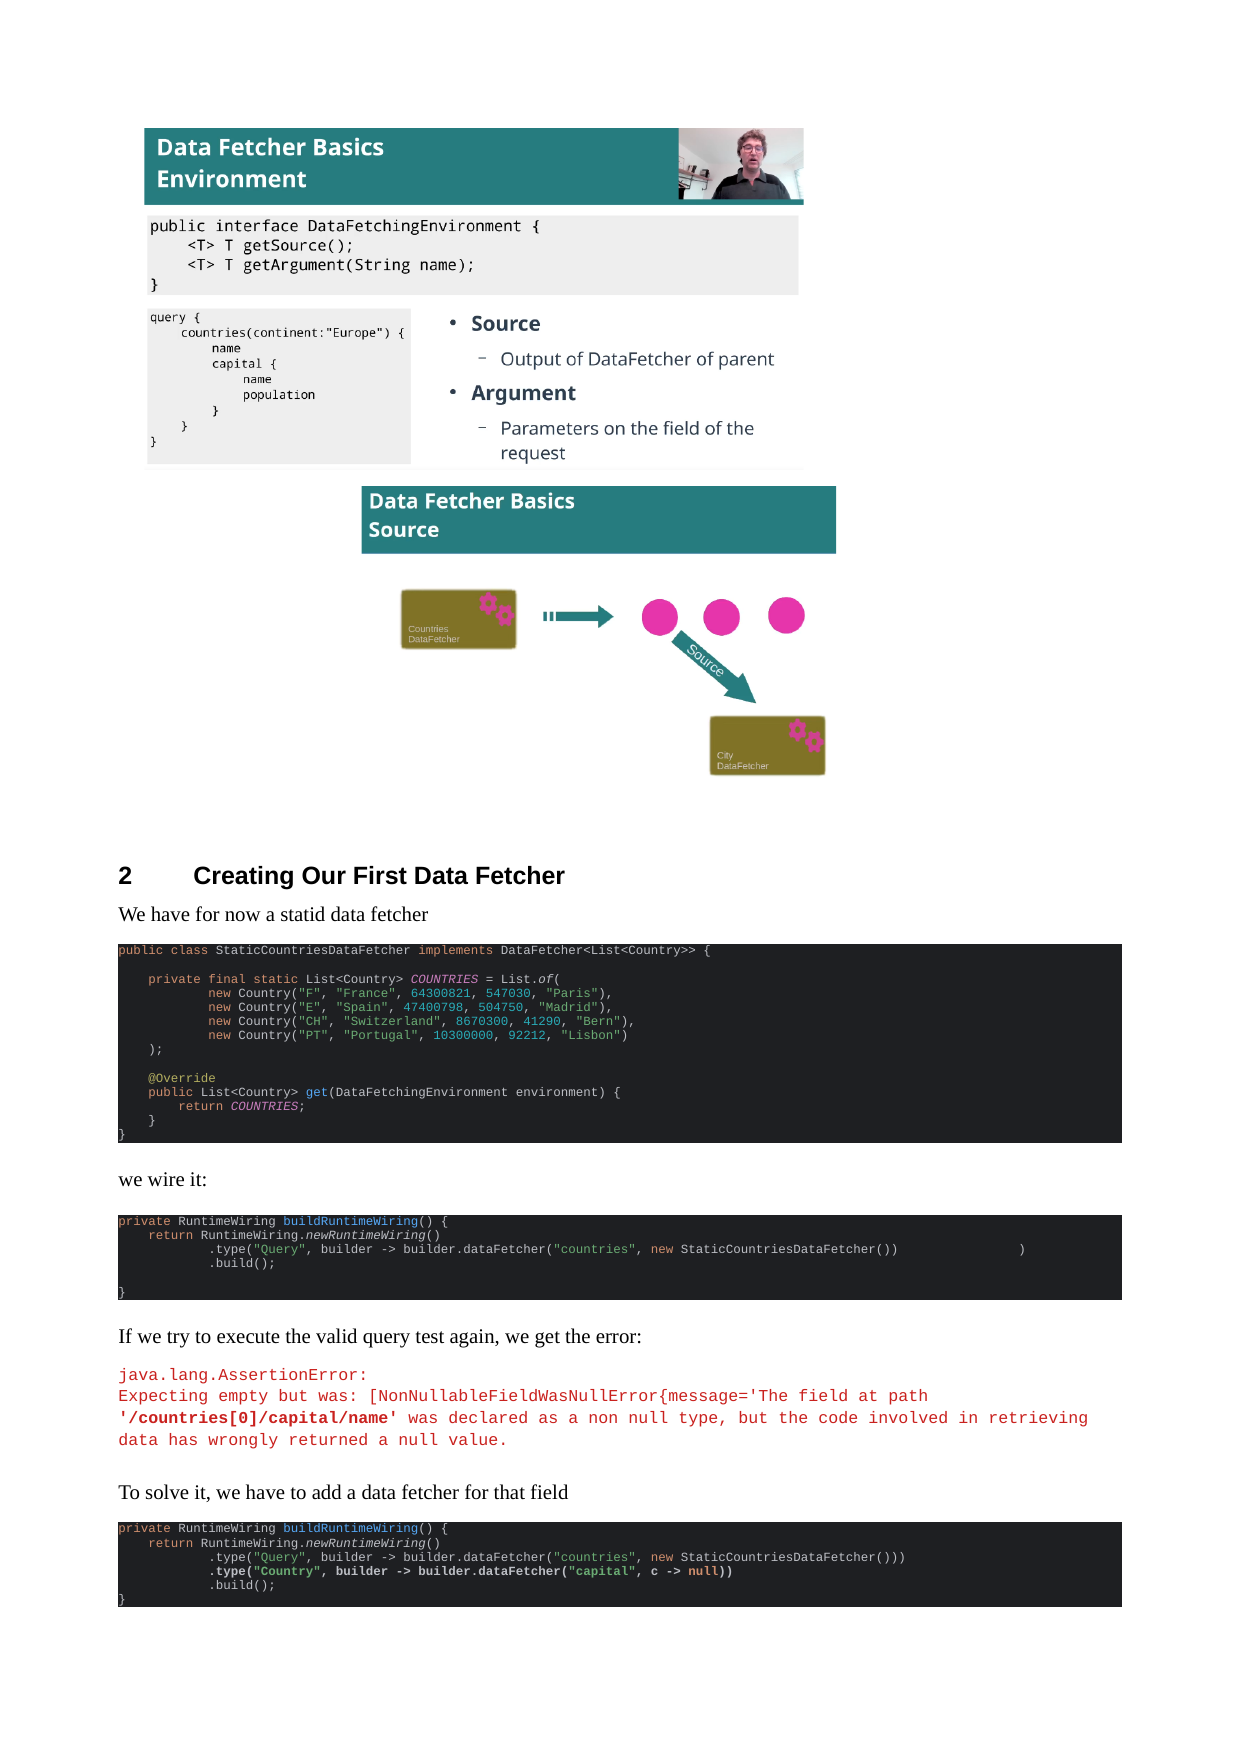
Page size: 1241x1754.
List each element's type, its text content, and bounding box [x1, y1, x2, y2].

text To solve it, we have to add a data fetcher for that field [118, 1480, 1122, 1504]
picture [144, 128, 804, 470]
text Expecting empty but was: [NonNullableFieldWasNullError{message='The field at path '/countries[0]/capital/name' was declared as a non null type, but the code involved in retrieving data has wrongly returned a null value. [118, 1388, 1122, 1450]
text If we try to execute the valid query test again, we get the error: [118, 1324, 1122, 1348]
text We have for now a statid data fetcher [118, 902, 1122, 926]
text java.lang.AssertionError: [118, 1366, 1122, 1385]
text private RuntimeWiring buildRuntimeWiring() { return RuntimeWiring.newRuntimeWiring() .type("Query", builder -> builder.dataFetcher("countries", new StaticCountriesDataFetcher())) .type("Country", builder -> builder.dataFetcher("capital", c -> null)) .build(); } [118, 1522, 1122, 1607]
text public class StaticCountriesDataFetcher implements DataFetcher<List<Country>> { private final static List<Country> COUNTRIES = List.of( new Country("F", "France", 64300821, 547030, "Paris"), new Country("E", "Spain", 47400798, 504750, "Madrid"), new Country("CH", "Switzerland", 8670300, 41290, "Bern"), new Country("PT", "Portugal", 10300000, 92212, "Lisbon") ); @Override public List<Country> get(DataFetchingEnvironment environment) { return COUNTRIES; } } [118, 944, 1122, 1143]
text we wire it: [118, 1167, 1122, 1191]
text private RuntimeWiring buildRuntimeWiring() { return RuntimeWiring.newRuntimeWiring() .type("Query", builder -> builder.dataFetcher("countries", new StaticCountriesDataFetcher()) ) .build(); } [118, 1215, 1122, 1300]
subtitle Creating Our First Data Fetcher [118, 861, 1122, 889]
picture [361, 486, 837, 786]
